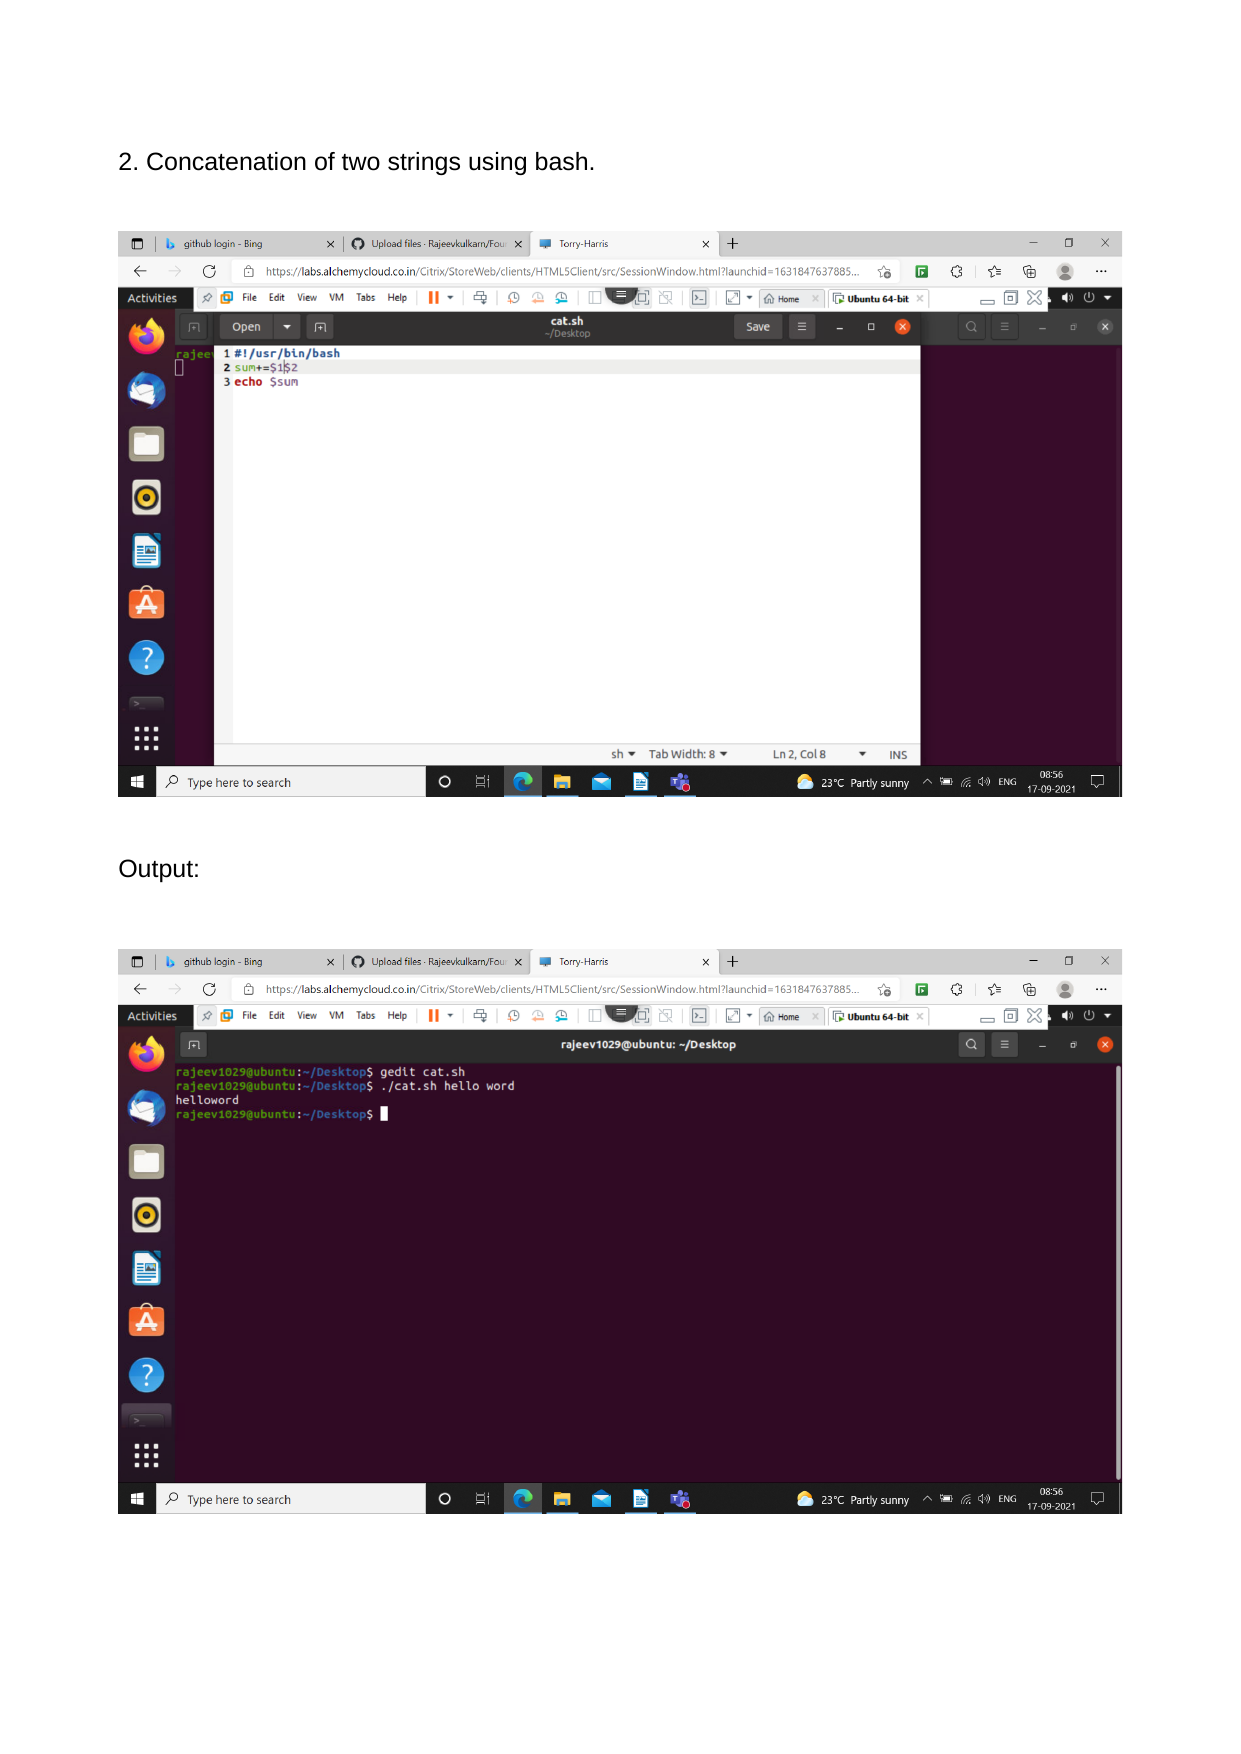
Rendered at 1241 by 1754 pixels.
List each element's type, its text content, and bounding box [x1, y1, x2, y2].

text Output: [118, 854, 1122, 882]
picture [118, 231, 1123, 797]
picture [118, 949, 1123, 1514]
text 2. Concatenation of two strings using bash. [118, 147, 1122, 176]
